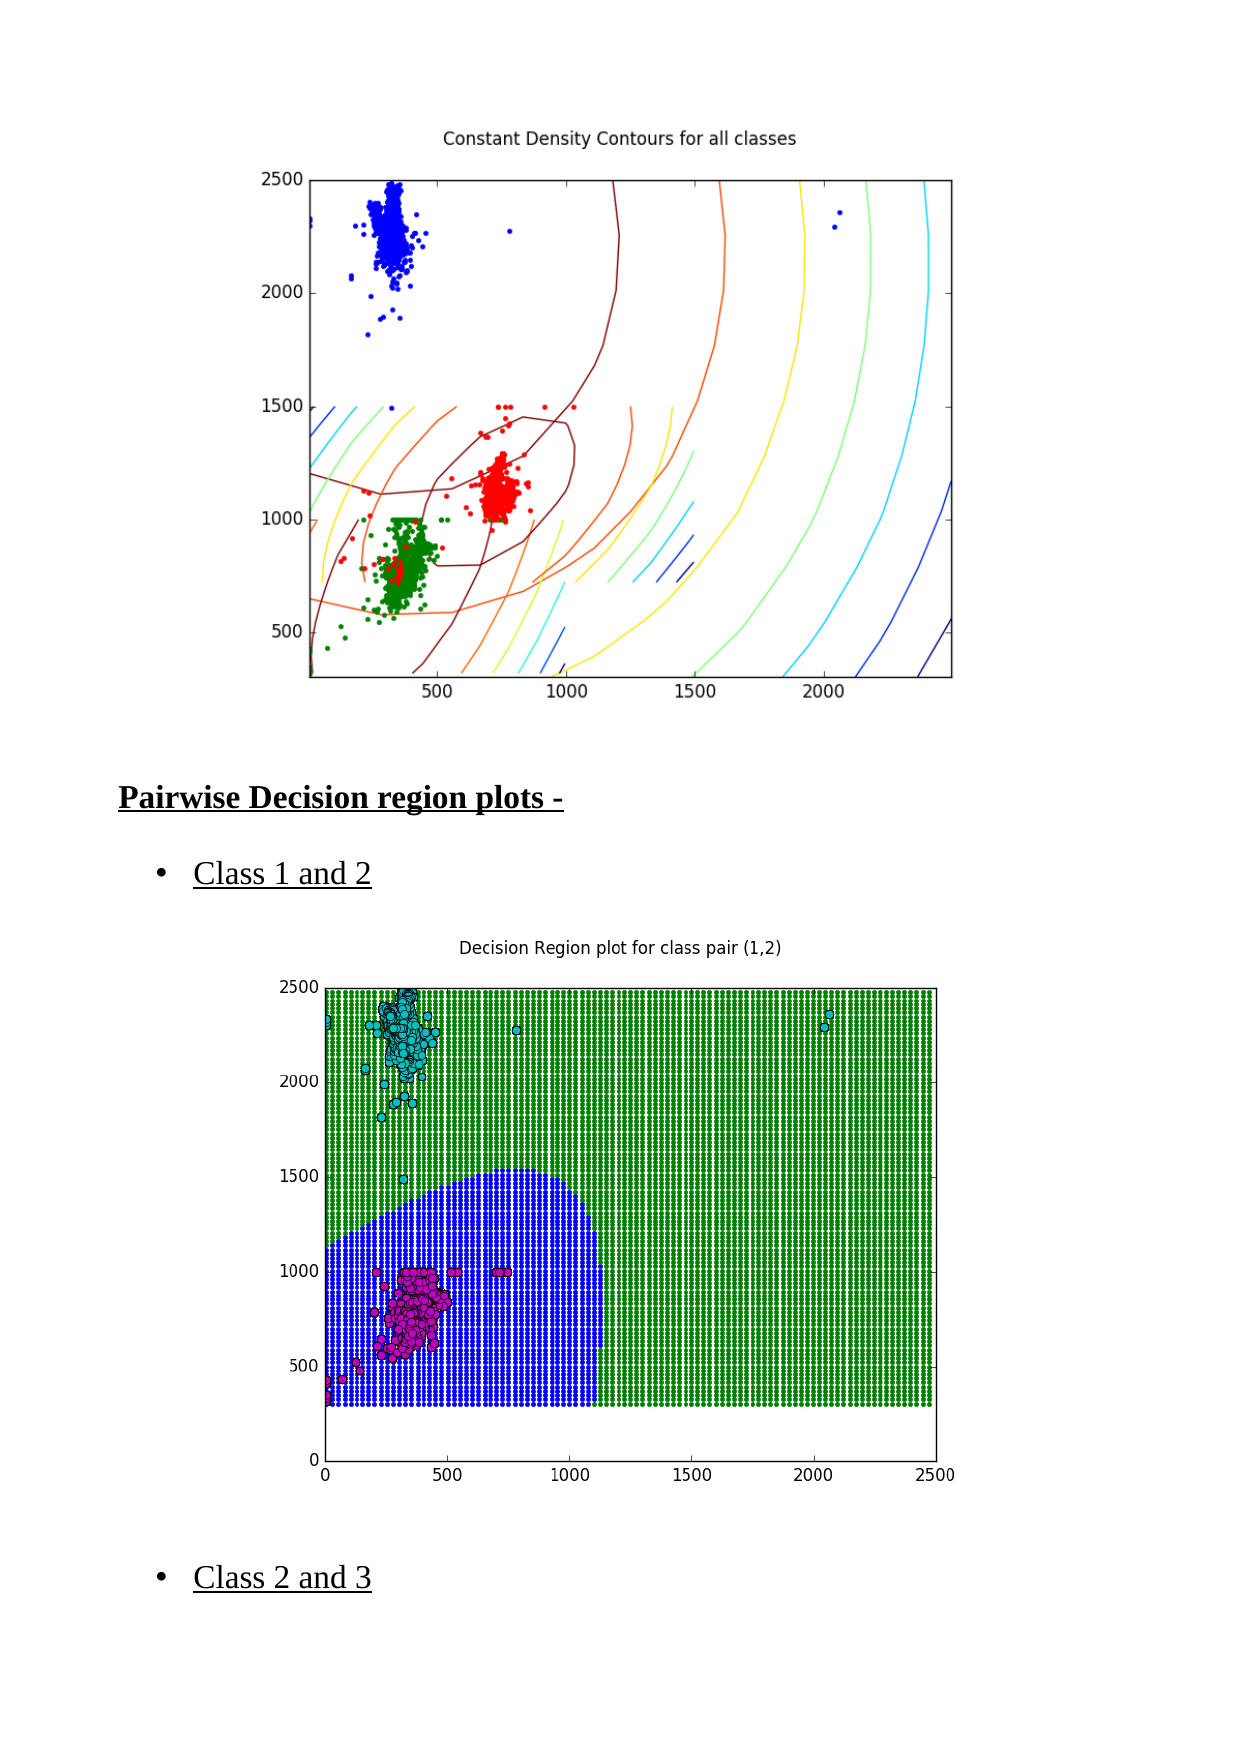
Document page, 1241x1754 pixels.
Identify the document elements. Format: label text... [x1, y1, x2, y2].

picture [226, 928, 1014, 1520]
picture [206, 118, 1034, 739]
list Class 2 and 3 [156, 1557, 1122, 1596]
list Class 1 and 2 [156, 854, 1122, 892]
text Pairwise Decision region plots - [118, 777, 1122, 815]
